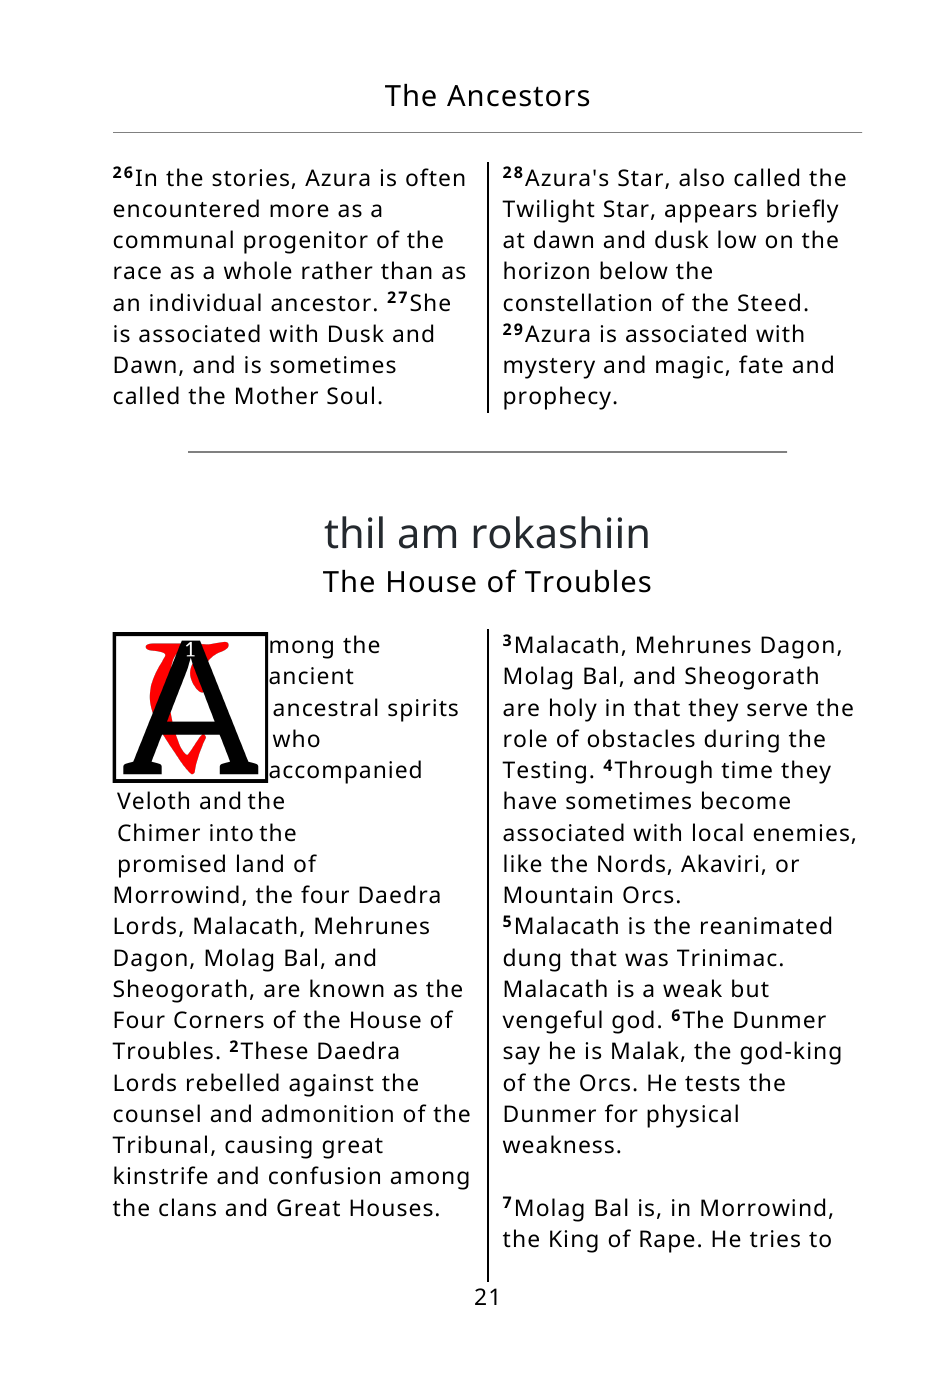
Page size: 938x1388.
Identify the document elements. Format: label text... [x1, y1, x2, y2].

subtitle thil am rokashiin [112, 504, 862, 561]
text Veloth and the [112, 785, 472, 816]
text mong the ancient [112, 629, 472, 691]
text who accompanied [112, 723, 472, 785]
text 28Azura's Star, also called the Twilight Star, appears briefly at dawn and dusk low on the horizon below the constellation of the Steed. 29Azura is associated with mystery and magic, fate and prophecy. [502, 162, 862, 412]
text The House of Troubles [112, 561, 862, 601]
text Morrowind, the four Daedra Lords, Malacath, Mehrunes Dagon, Molag Bal, and Sheogorath, are known as the Four Corners of the House of Troubles. 2These Daedra Lords rebelled against the counsel and admonition of the Tribunal, causing great kinstrife and confusion among the clans and Great Houses. [112, 879, 472, 1223]
text Chimer into the [112, 816, 472, 848]
text 7Molag Bal is, in Morrowind, the King of Rape. He tries to [502, 1191, 862, 1254]
text 3Malacath, Mehrunes Dagon, Molag Bal, and Sheogorath are holy in that they serve the role of obstacles during the Testing. 4Through time they have sometimes become associated with local enemies, like the Nords, Akaviri, or Mountain Orcs. [502, 629, 862, 910]
picture [112, 632, 269, 783]
text The Ancestors [112, 75, 862, 115]
text 26In the stories, Azura is often encountered more as a communal progenitor of the race as a whole rather than as an individual ancestor. 27She is associated with Dusk and Dawn, and is sometimes called the Mother Soul. [112, 162, 472, 412]
text promised land of [112, 848, 472, 879]
text 5Malacath is the reanimated dung that was Trinimac. Malacath is a weak but vengeful god. 6The Dunmer say he is Malak, the god-king of the Orcs. He tests the Dunmer for physical weakness. [502, 910, 862, 1160]
text ancestral spirits [269, 691, 472, 723]
